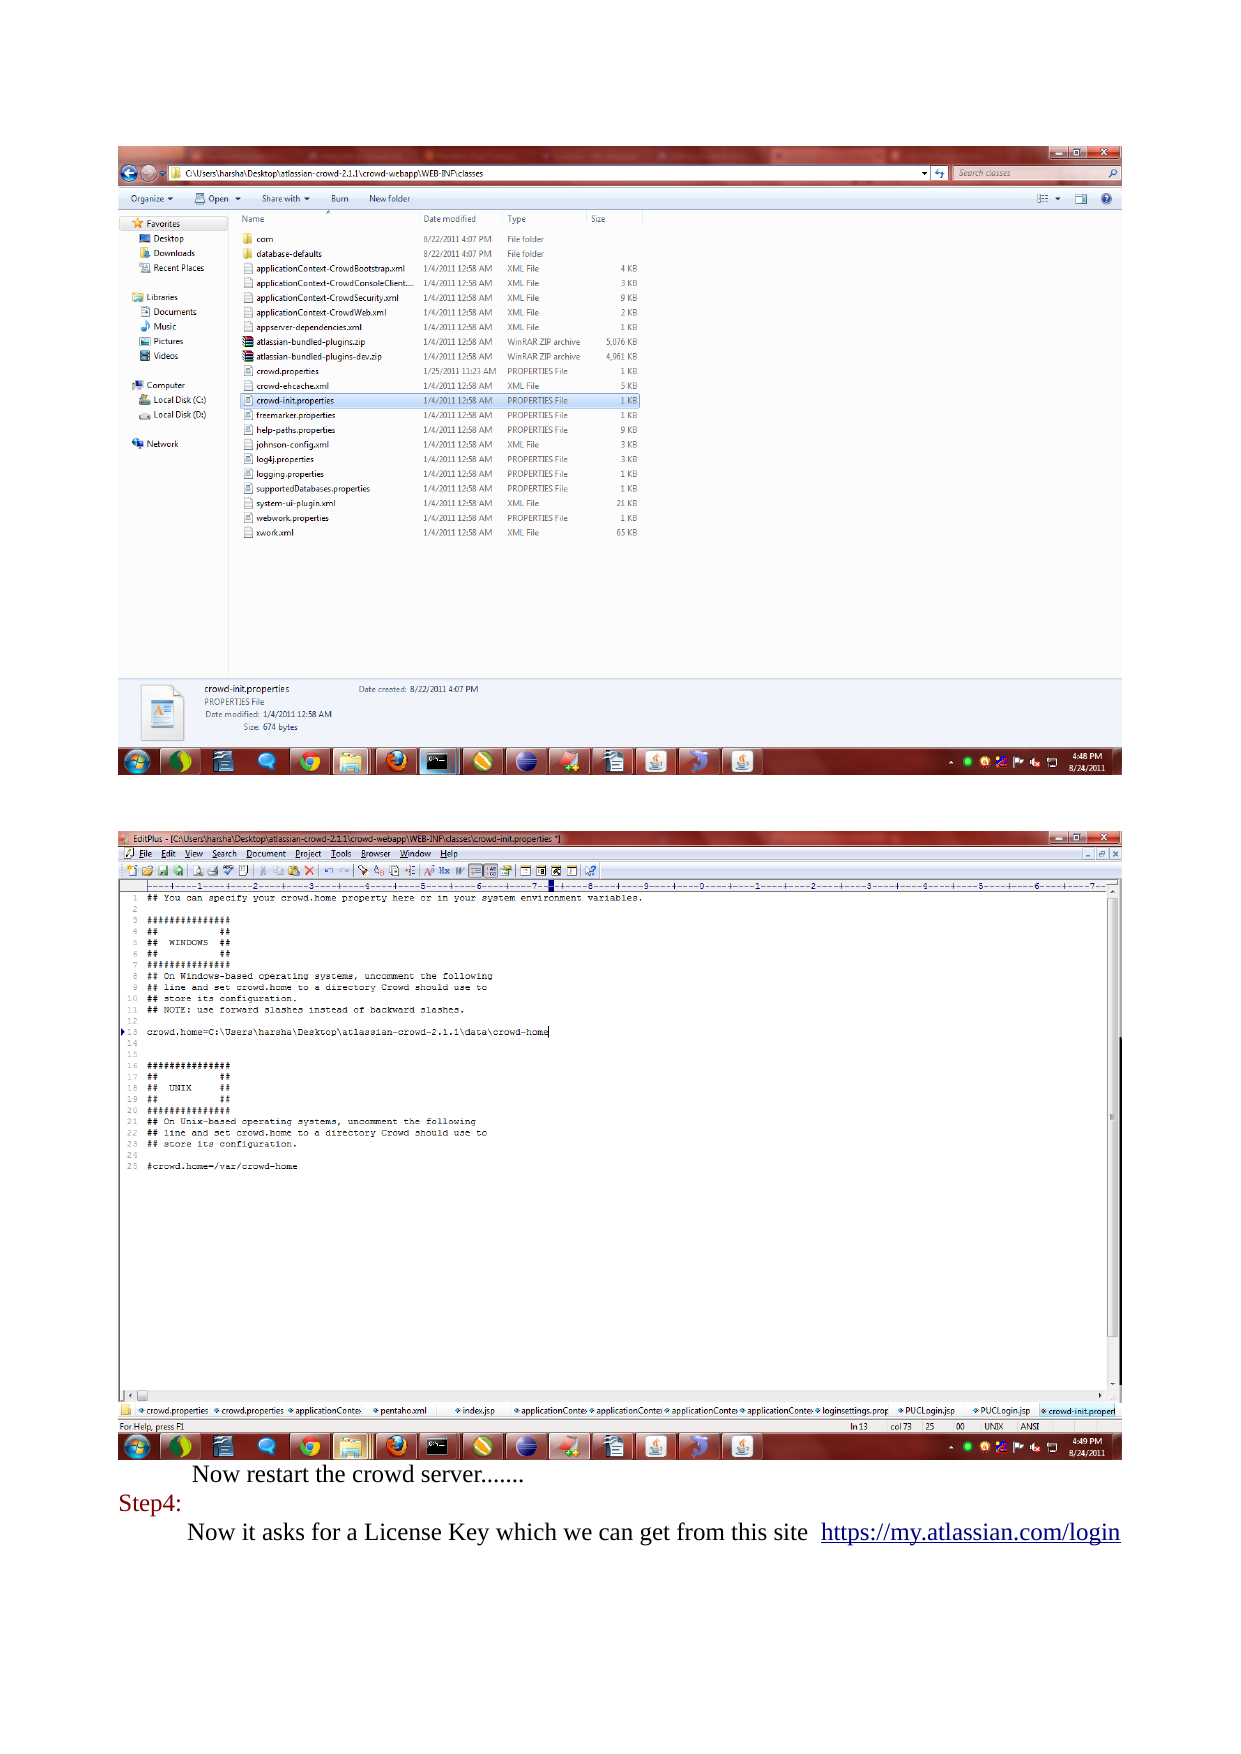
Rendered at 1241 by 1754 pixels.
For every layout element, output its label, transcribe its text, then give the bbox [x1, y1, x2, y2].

text Now it asks for a License Key which we can get from this site https://my.atlassian.com/login [118, 1517, 1122, 1545]
picture [118, 831, 1122, 1460]
text Step4: [118, 1488, 1122, 1517]
text Now restart the crowd server....... [118, 1460, 1122, 1488]
picture [118, 146, 1122, 775]
